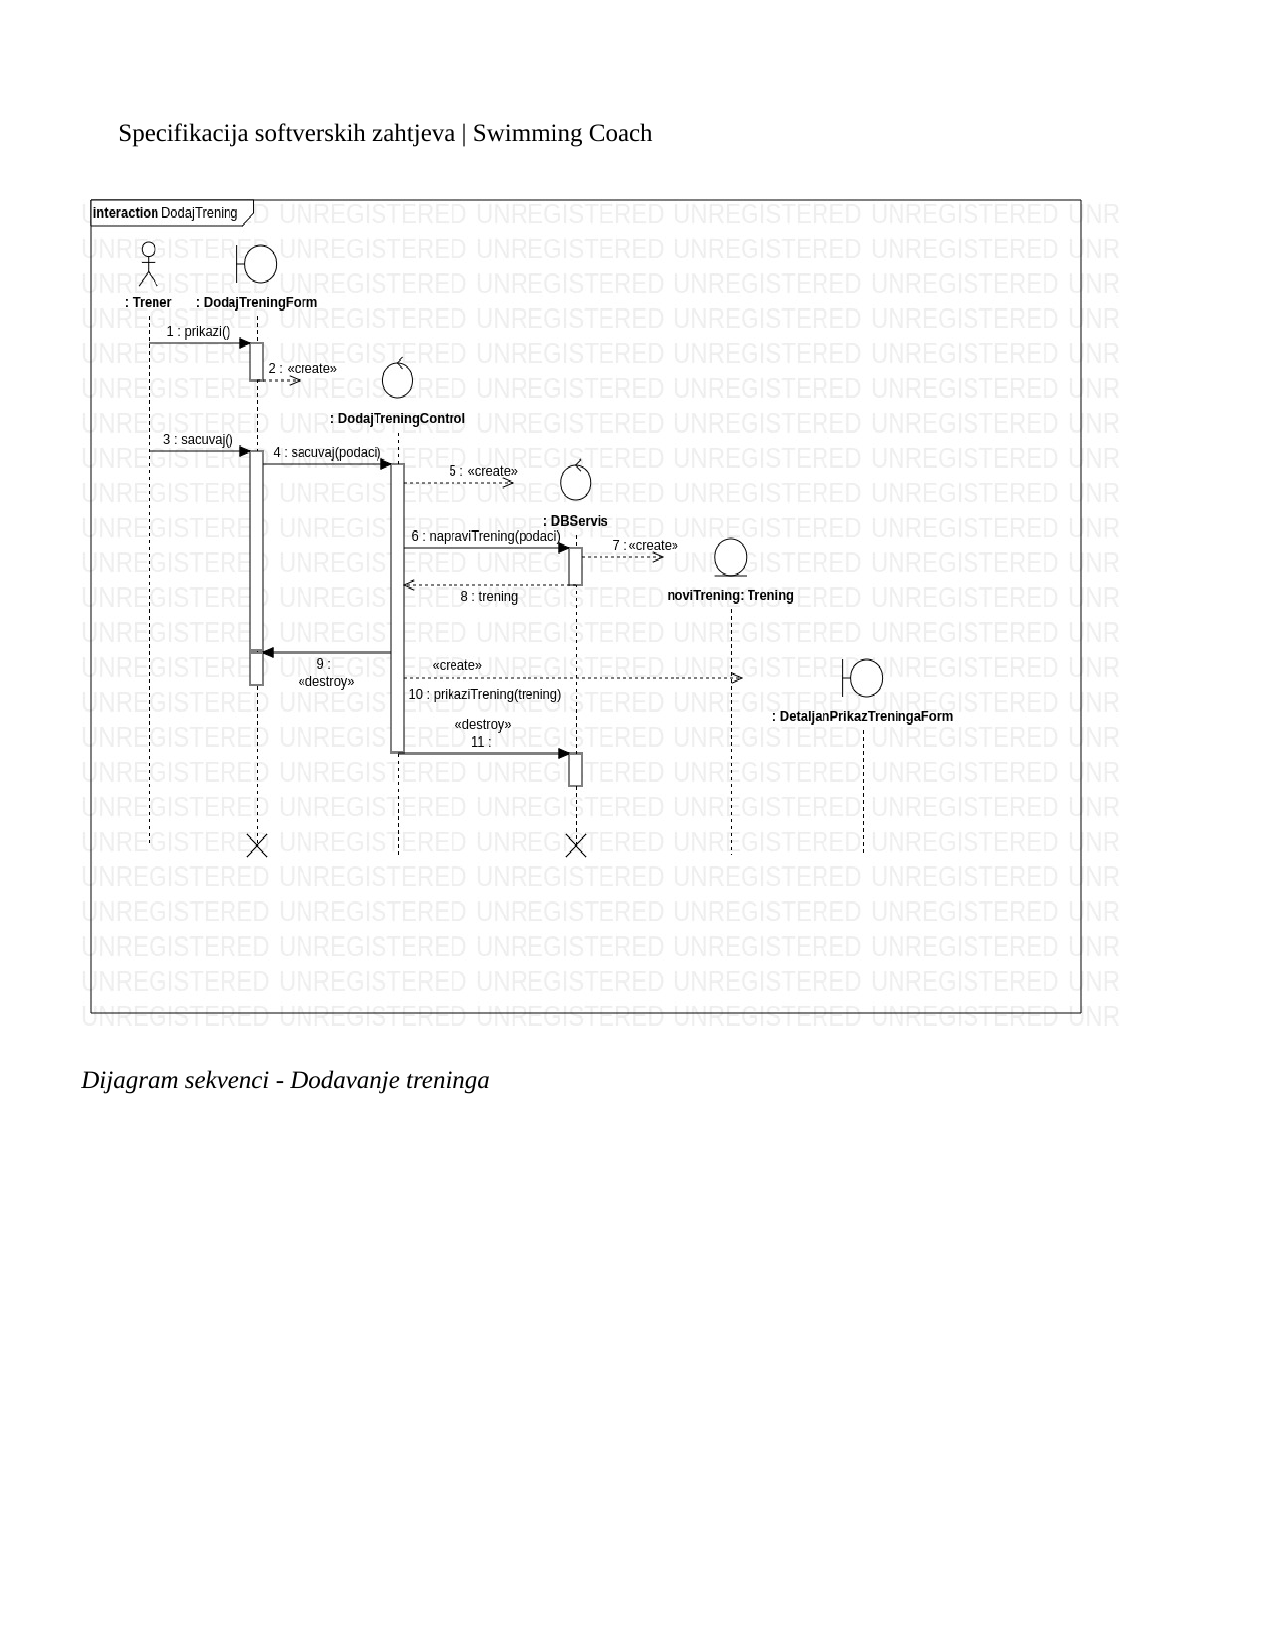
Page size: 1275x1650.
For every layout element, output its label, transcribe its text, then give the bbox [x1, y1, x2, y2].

text Dijagram sekvenci - Dodavanje treninga [81, 189, 1194, 1093]
picture [81, 189, 1120, 1060]
